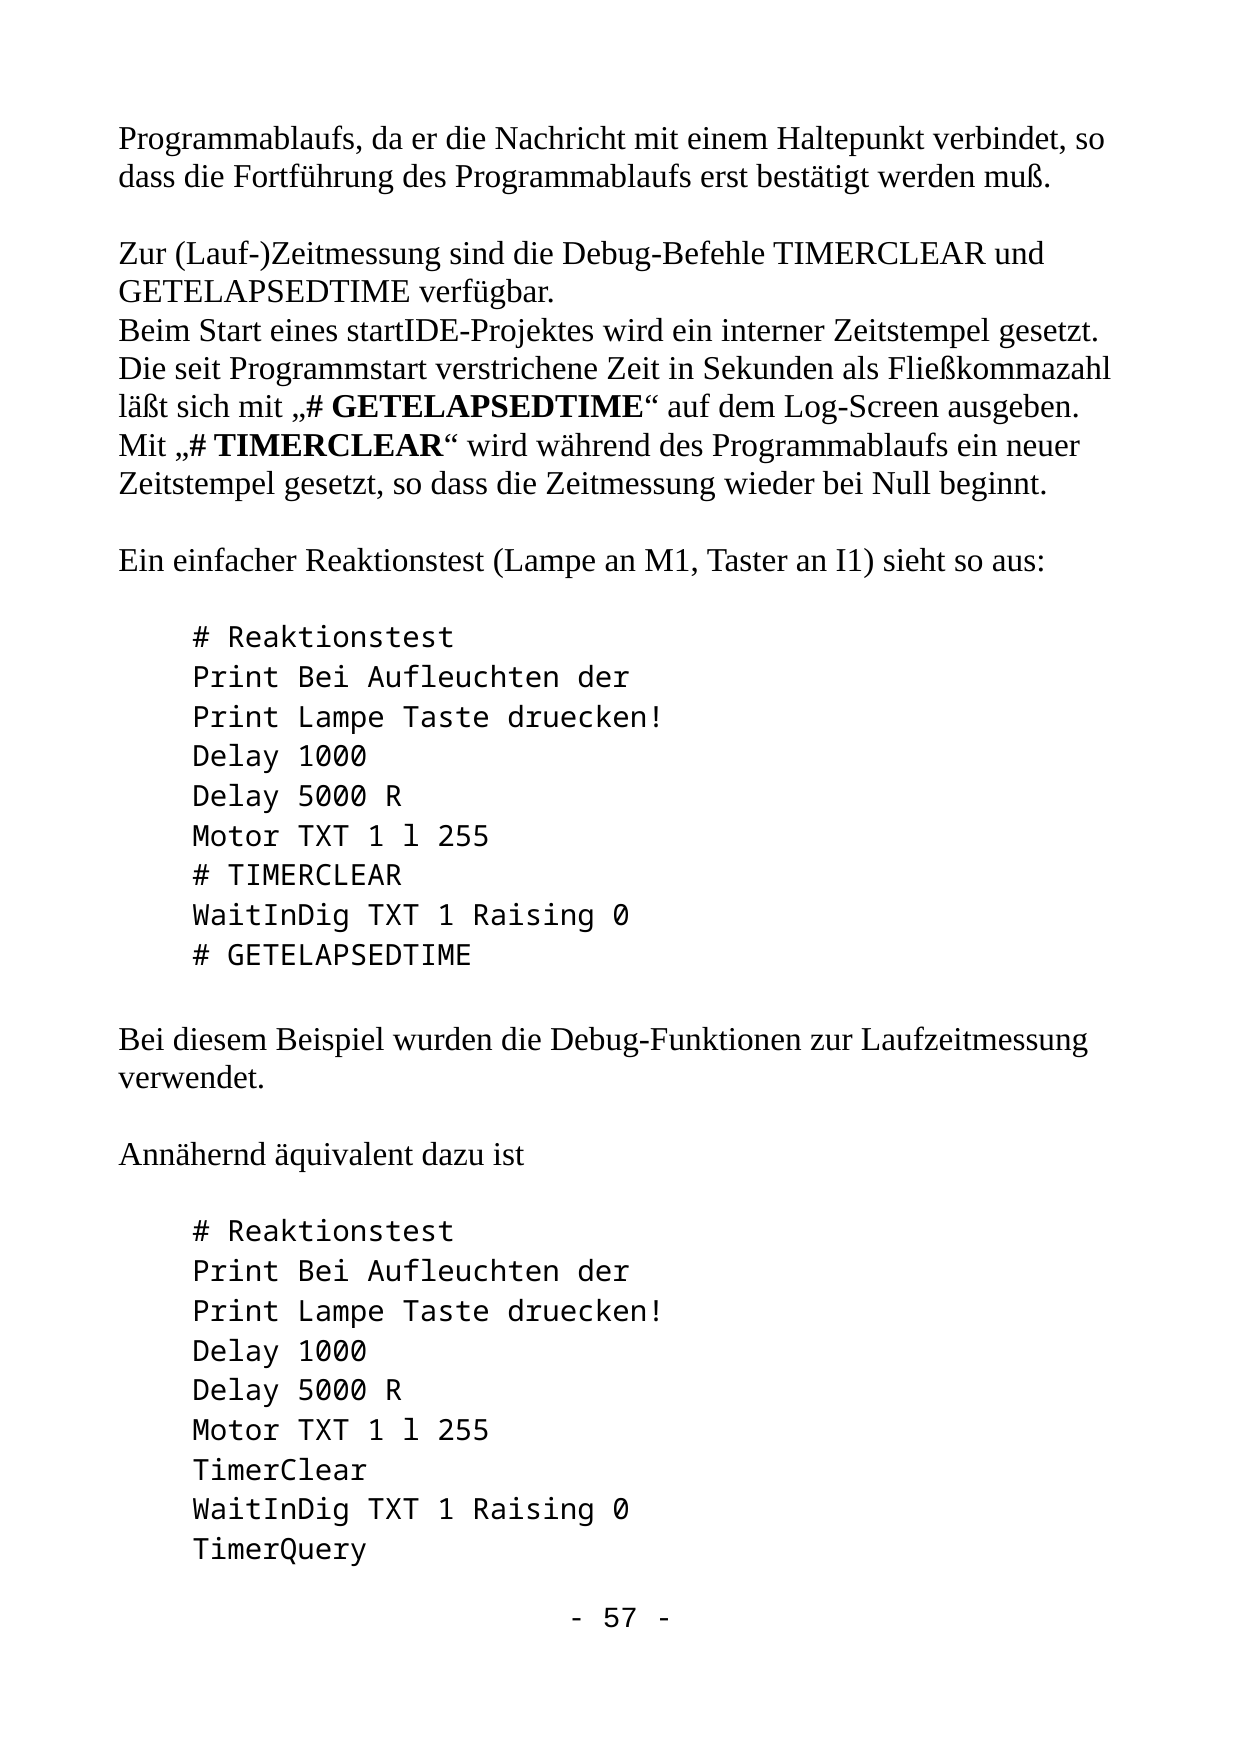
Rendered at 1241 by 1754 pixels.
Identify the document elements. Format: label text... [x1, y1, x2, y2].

text Programmablaufs, da er die Nachricht mit einem Haltepunkt verbindet, so dass die Fortführung des Programmablaufs erst bestätigt werden muß. [118, 118, 1122, 195]
text Zur (Lauf-)Zeitmessung sind die Debug-Befehle TIMERCLEAR und GETELAPSEDTIME verfügbar. [118, 233, 1122, 310]
text Annähernd äquivalent dazu ist [118, 1134, 1122, 1172]
text Ein einfacher Reaktionstest (Lampe an M1, Taster an I1) sieht so aus: [118, 540, 1122, 578]
text # Reaktionstest Print Bei Aufleuchten der Print Lampe Taste druecken! Delay 1000 Delay 5000 R Motor TXT 1 l 255 TimerClear WaitInDig TXT 1 Raising 0 TimerQuery [118, 1211, 1122, 1568]
text Beim Start eines startIDE-Projektes wird ein interner Zeitstempel gesetzt. Die seit Programmstart verstrichene Zeit in Sekunden als Fließkommazahl läßt sich mit „# GETELAPSEDTIME“ auf dem Log-Screen ausgeben. [118, 310, 1122, 425]
text Bei diesem Beispiel wurden die Debug-Funktionen zur Laufzeitmessung verwendet. [118, 1019, 1122, 1096]
text Mit „# TIMERCLEAR“ wird während des Programmablaufs ein neuer Zeitstempel gesetzt, so dass die Zeitmessung wieder bei Null beginnt. [118, 425, 1122, 501]
text # Reaktionstest Print Bei Aufleuchten der Print Lampe Taste druecken! Delay 1000 Delay 5000 R Motor TXT 1 l 255 # TIMERCLEAR WaitInDig TXT 1 Raising 0 # GETELAPSEDTIME [118, 616, 1122, 1019]
